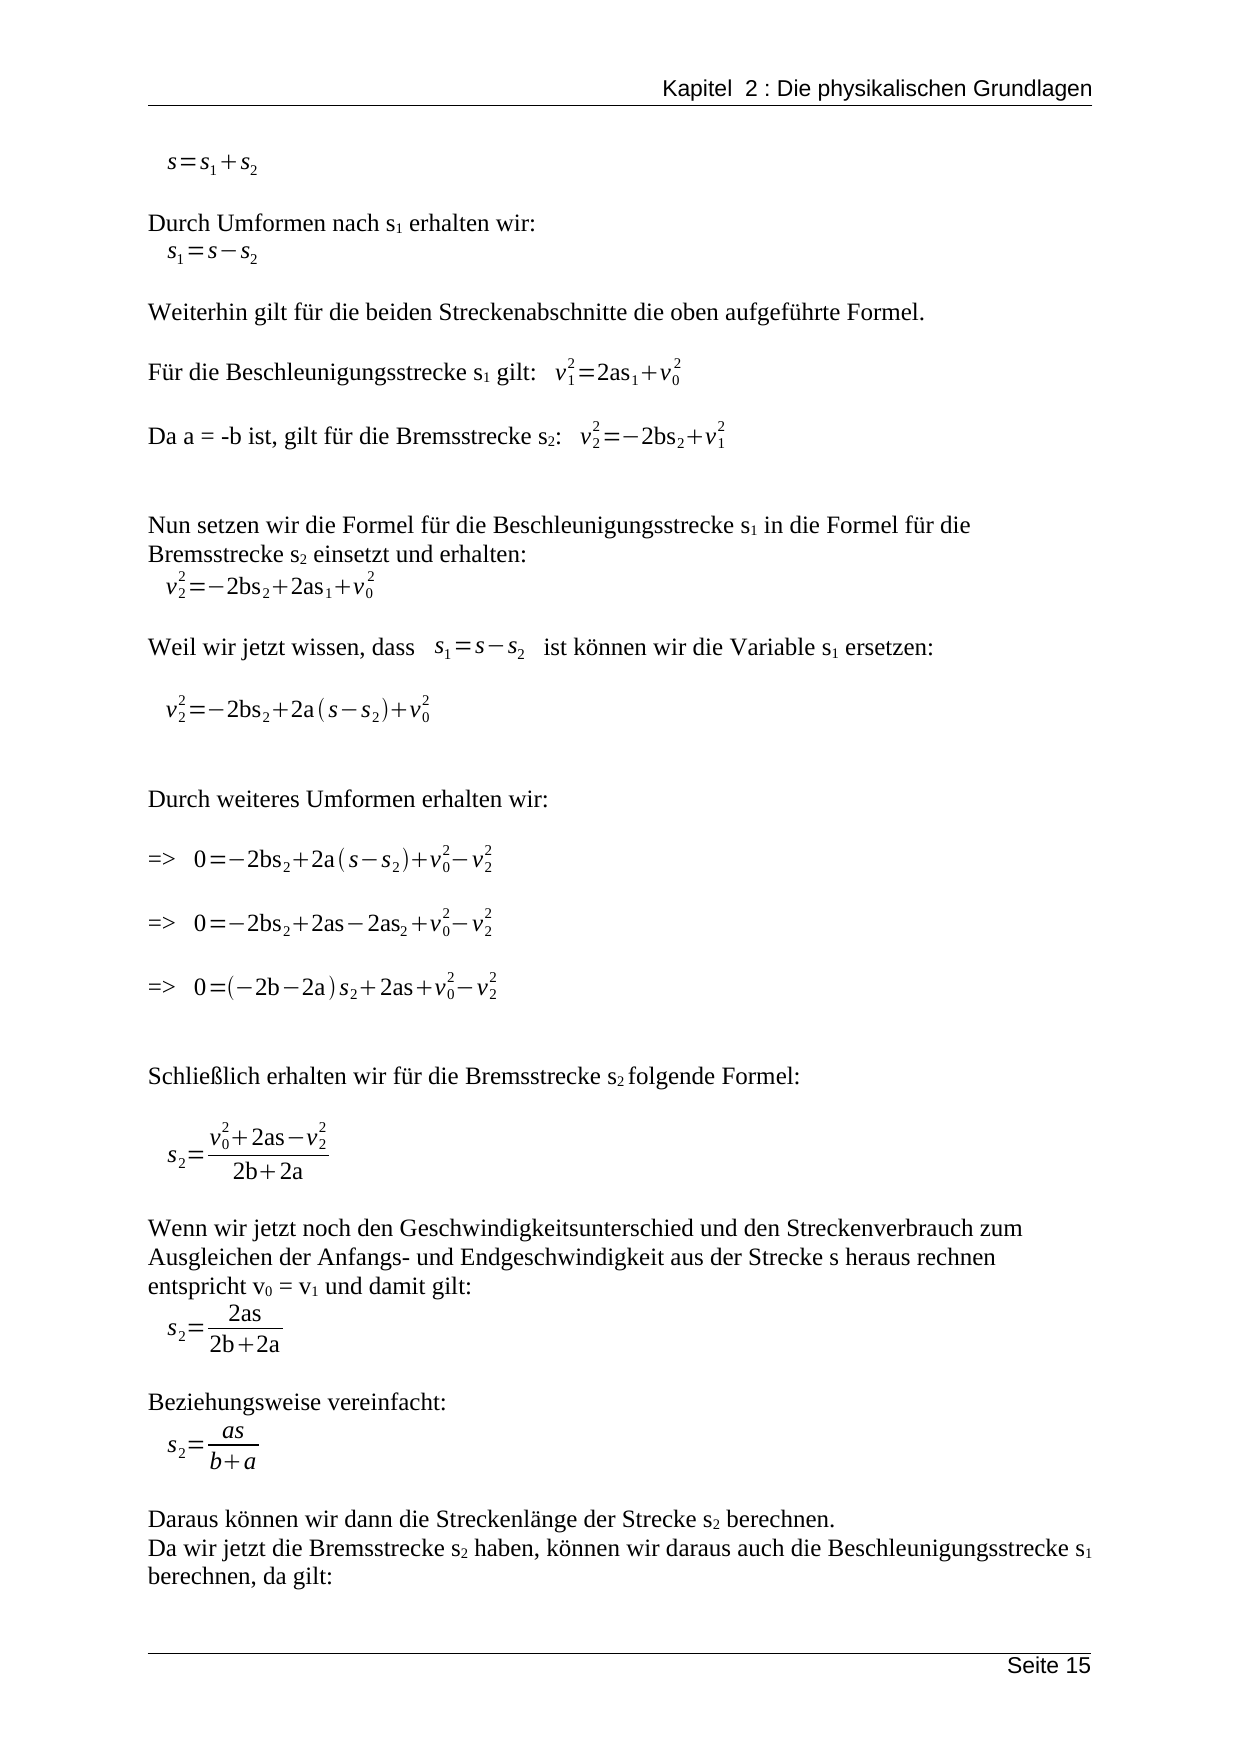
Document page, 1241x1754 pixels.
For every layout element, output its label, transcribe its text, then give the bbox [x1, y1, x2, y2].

text Durch Umformen nach s1 erhalten wir: [148, 208, 1092, 236]
text Beziehungsweise vereinfacht: [148, 1387, 1092, 1416]
text Nun setzen wir die Formel für die Beschleunigungsstrecke s1 in die Formel für die Bremsstrecke s2 einsetzt und erhalten: [148, 510, 1092, 568]
text Durch weiteres Umformen erhalten wir: [148, 784, 1092, 812]
text Wenn wir jetzt noch den Geschwindigkeitsunterschied und den Streckenverbrauch zum Ausgleichen der Anfangs- und Endgeschwindigkeit aus der Strecke s heraus rechnen entspricht v0 = v1 und damit gilt: [148, 1213, 1092, 1300]
text Da a = -b ist, gilt für die Bremsstrecke s2: [148, 418, 1092, 453]
text => [148, 968, 1092, 1003]
text Daraus können wir dann die Streckenlänge der Strecke s2 berechnen. [148, 1504, 1092, 1533]
text => [148, 905, 1092, 940]
text Da wir jetzt die Bremsstrecke s2 haben, können wir daraus auch die Beschleunigungsstrecke s1 berechnen, da gilt: [148, 1533, 1092, 1590]
text Für die Beschleunigungsstrecke s1 gilt: [148, 354, 1092, 389]
text Weiterhin gilt für die beiden Streckenabschnitte die oben aufgeführte Formel. [148, 297, 1092, 325]
text => [148, 841, 1092, 876]
text Weil wir jetzt wissen, dassist können wir die Variable s1 ersetzen: [148, 631, 1092, 663]
text Schließlich erhalten wir für die Bremsstrecke s2 folgende Formel: [148, 1061, 1092, 1090]
